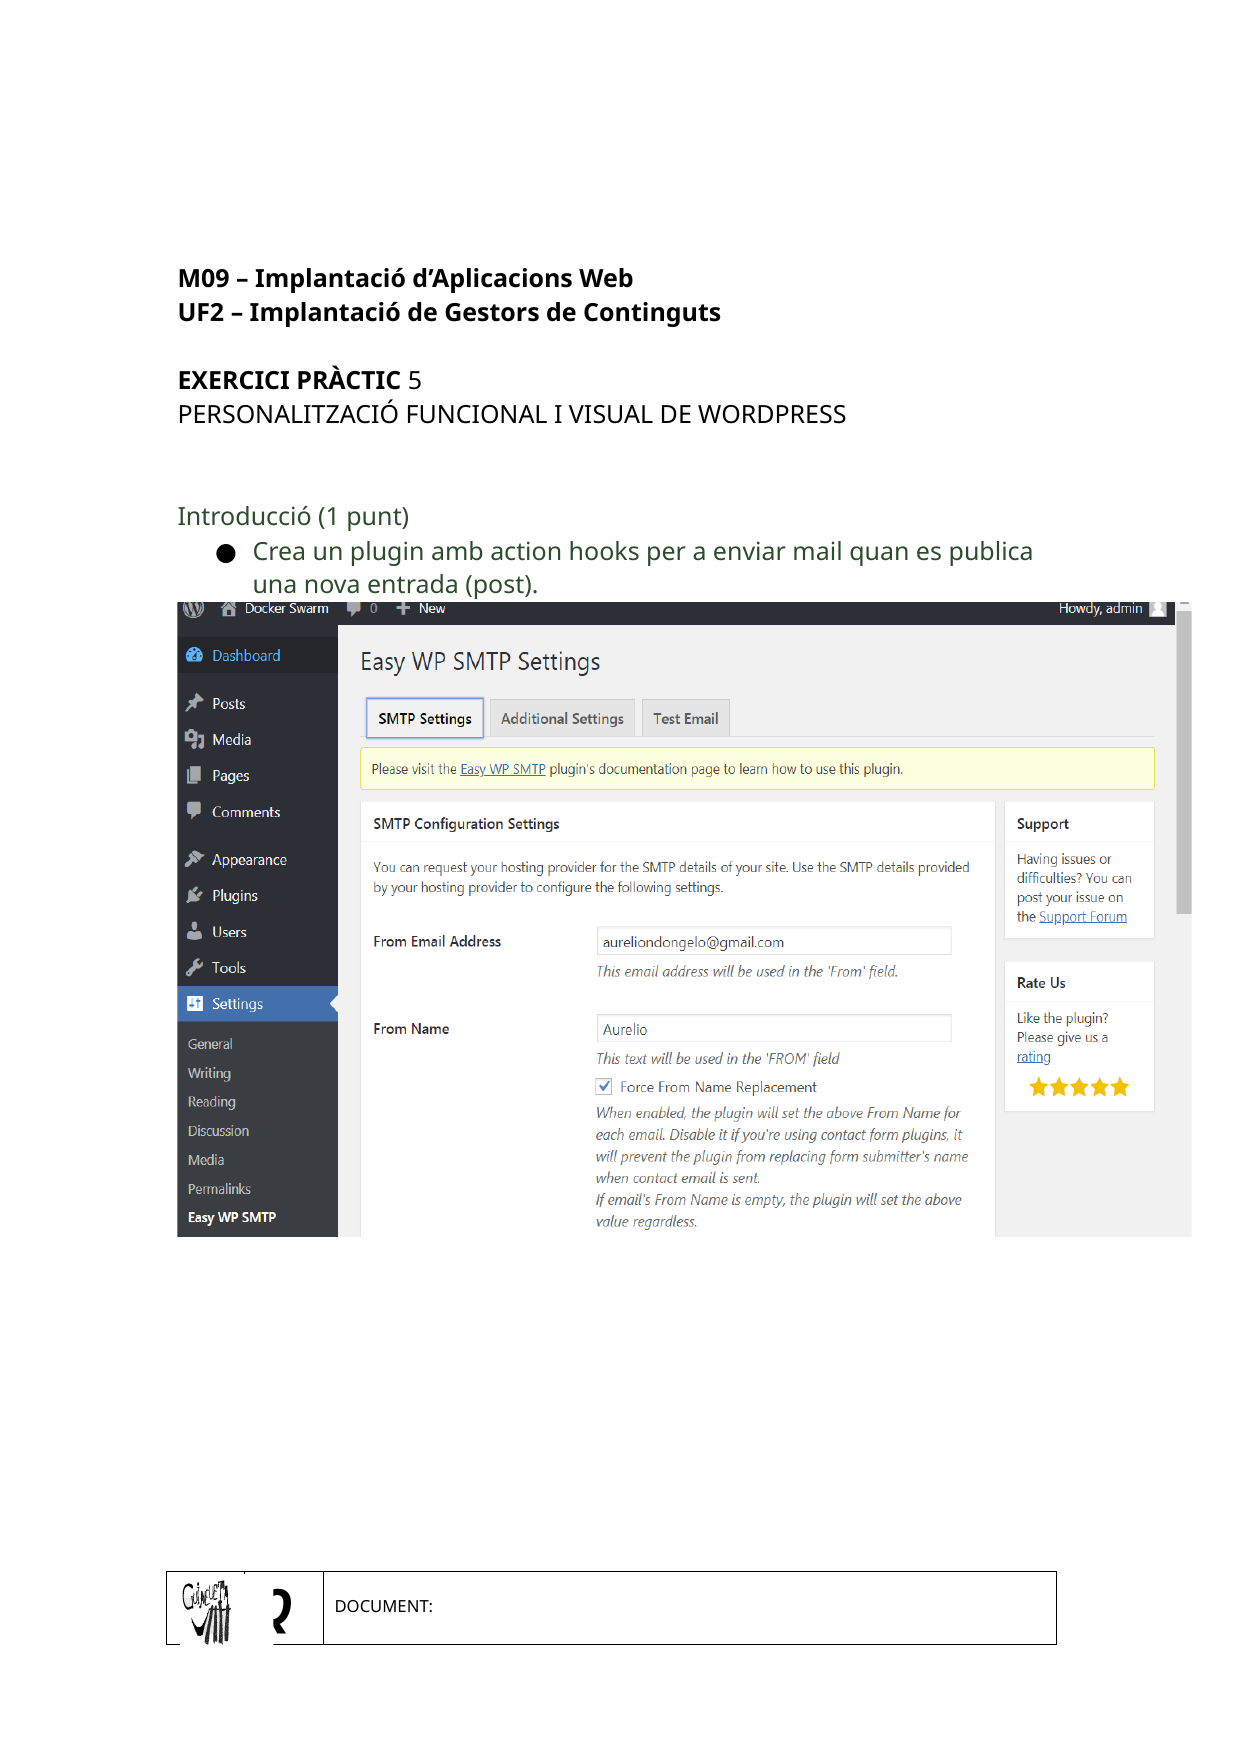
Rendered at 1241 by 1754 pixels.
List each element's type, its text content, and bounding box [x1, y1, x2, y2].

list Crea un plugin amb action hooks per a enviar mail quan es publica una nova entrada (post). [215, 533, 1063, 601]
text EXERCICI PRÀCTIC 5 [177, 363, 1063, 397]
text PERSONALITZACIÓ FUNCIONAL I VISUAL DE WORDPRESS [177, 397, 1063, 431]
text UF2 – Implantació de Gestors de Continguts [177, 295, 1063, 329]
text Introducció (1 punt) [177, 499, 1063, 533]
picture [180, 1574, 274, 1649]
picture [177, 602, 1192, 1237]
text M09 – Implantació d’Aplicacions Web [177, 261, 1063, 295]
